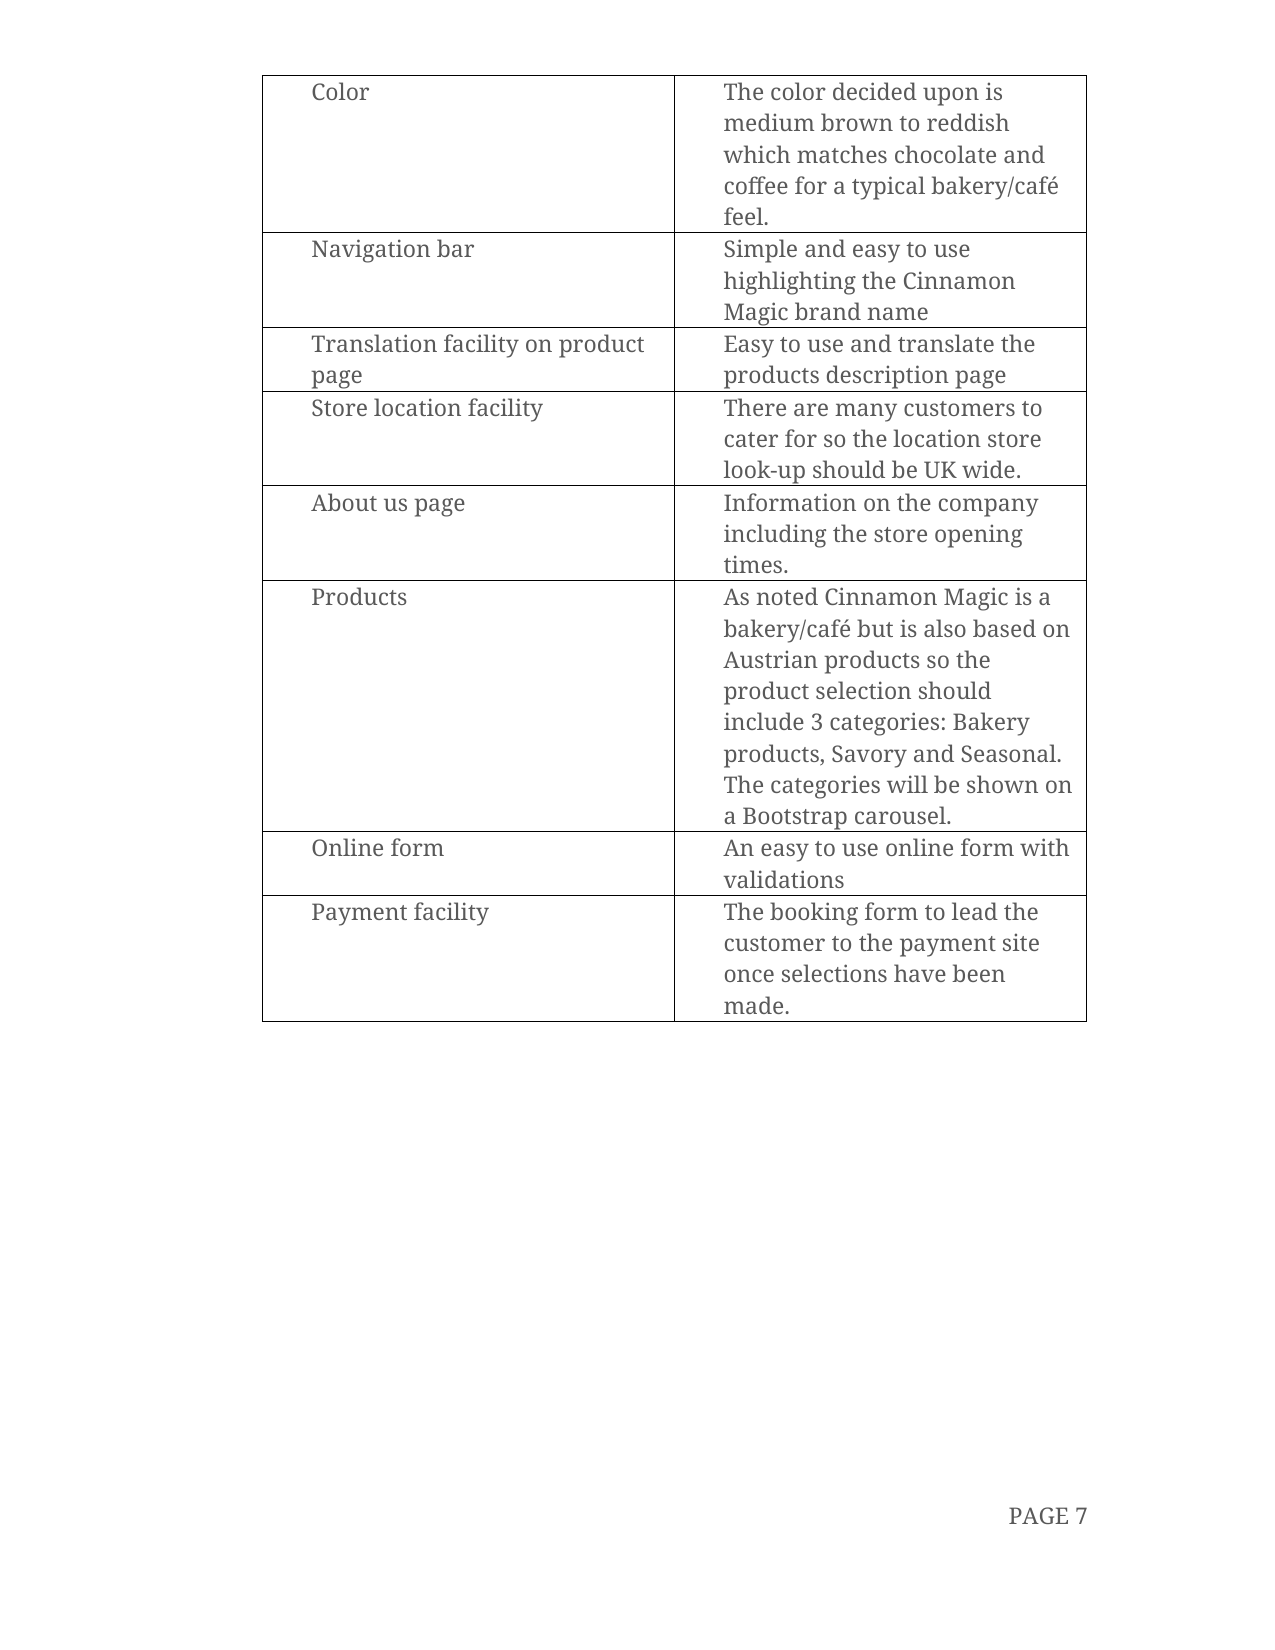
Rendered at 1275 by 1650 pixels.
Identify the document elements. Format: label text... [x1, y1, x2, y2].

table_cell An easy to use online form with validations [675, 832, 1086, 895]
table_cell Information on the company including the store opening times. [675, 486, 1086, 580]
table_cell There are many customers to cater for so the location store look-up should be UK wide. [675, 392, 1086, 485]
table_cell Payment facility [263, 896, 674, 1021]
table_cell Online form [263, 832, 674, 895]
table_cell Store location facility [263, 392, 674, 485]
table_cell Translation facility on product page [263, 328, 674, 391]
table_cell The color decided upon is medium brown to reddish which matches chocolate and coffee for a typical bakery/café feel. [675, 76, 1086, 232]
table_cell Easy to use and translate the products description page [675, 328, 1086, 391]
table_cell About us page [263, 486, 674, 580]
table_cell Navigation bar [263, 233, 674, 327]
table_cell As noted Cinnamon Magic is a bakery/café but is also based on Austrian products so the product selection should include 3 categories: Bakery products, Savory and Seasonal. The categories will be shown on a Bootstrap carousel. [675, 581, 1086, 831]
table_cell The booking form to lead the customer to the payment site once selections have been made. [675, 896, 1086, 1021]
table_cell Products [263, 581, 674, 831]
table_cell Color [263, 76, 674, 232]
table_cell Simple and easy to use highlighting the Cinnamon Magic brand name [675, 233, 1086, 327]
